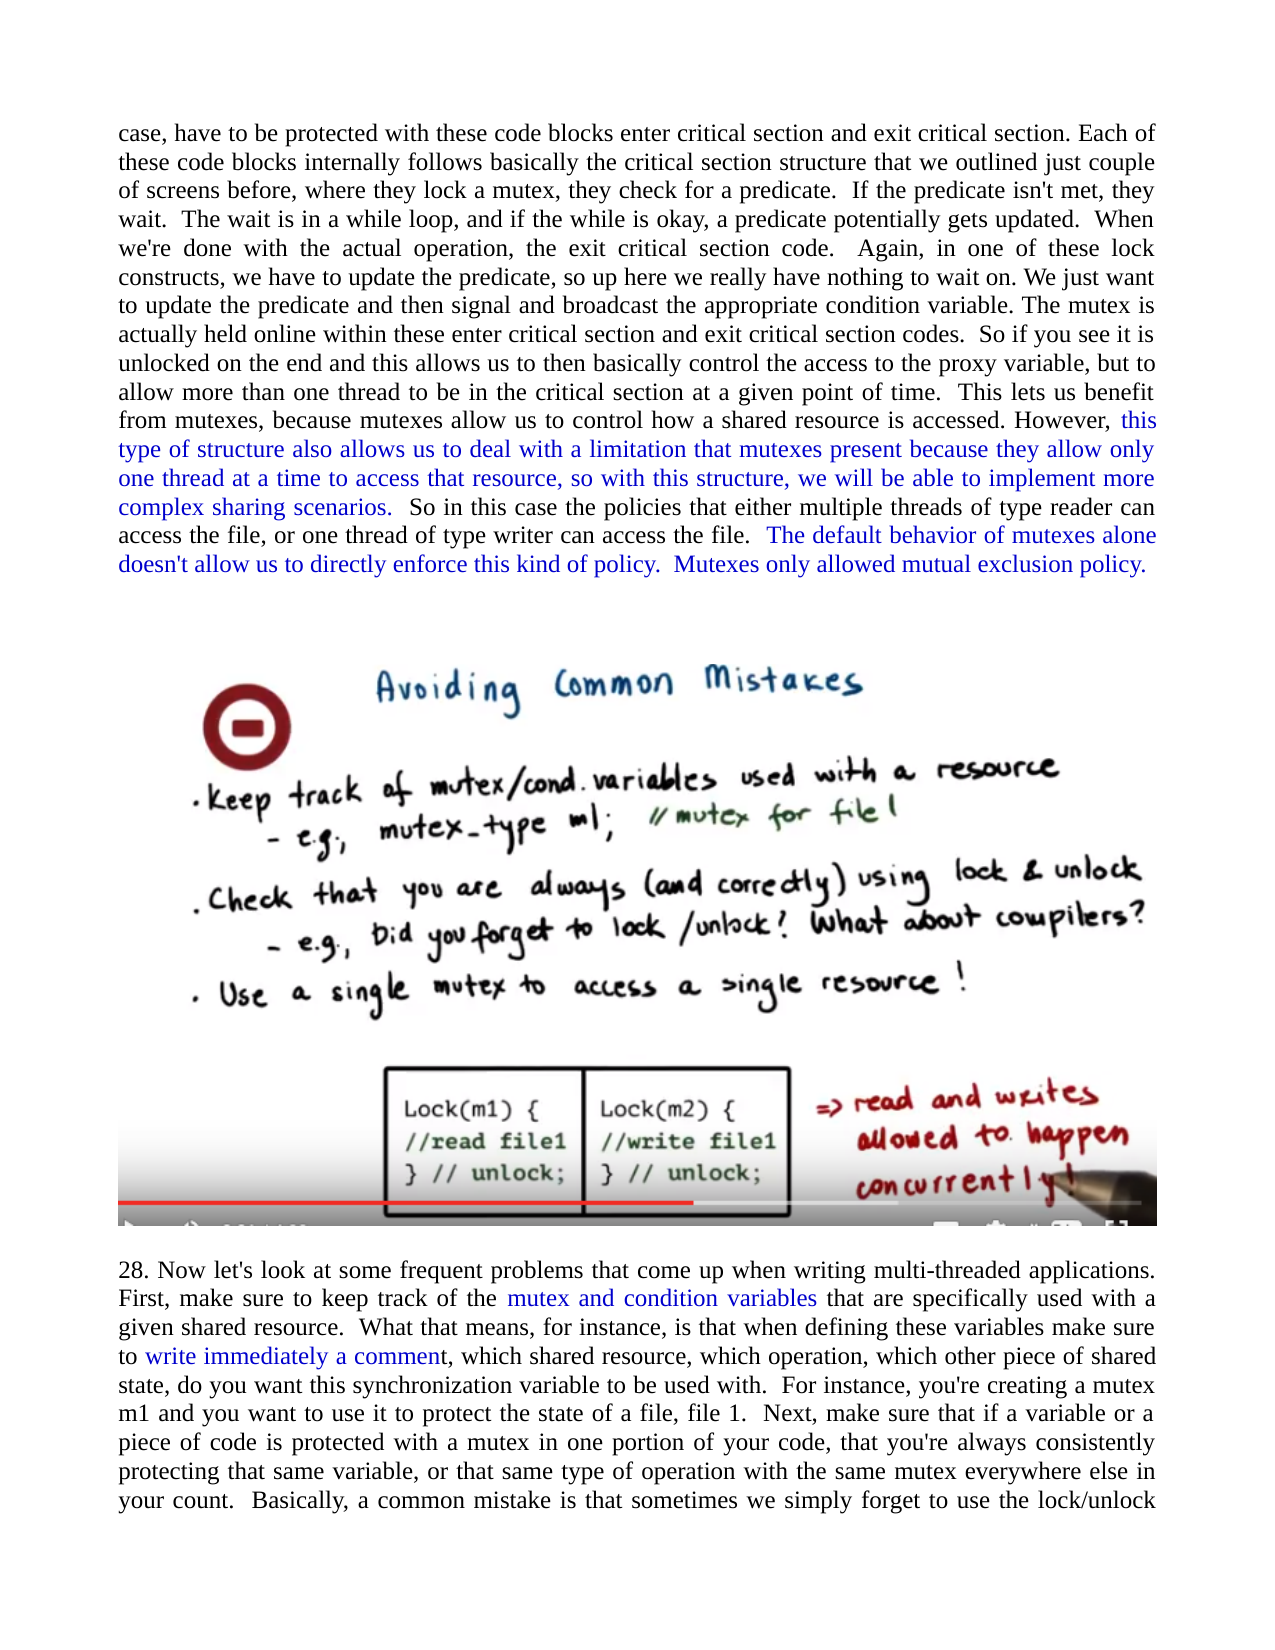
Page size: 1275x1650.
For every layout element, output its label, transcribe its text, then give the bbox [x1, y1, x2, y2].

text case, have to be protected with these code blocks enter critical section and exit critical section. Each of these code blocks internally follows basically the critical section structure that we outlined just couple of screens before, where they lock a mutex, they check for a predicate. If the predicate isn't met, they wait. The wait is in a while loop, and if the while is okay, a predicate potentially gets updated. When we're done with the actual operation, the exit critical section code. Again, in one of these lock constructs, we have to update the predicate, so up here we really have nothing to wait on. We just want to update the predicate and then signal and broadcast the appropriate condition variable. The mutex is actually held online within these enter critical section and exit critical section codes. So if you see it is unlocked on the end and this allows us to then basically control the access to the proxy variable, but to allow more than one thread to be in the critical section at a given point of time. This lets us benefit from mutexes, because mutexes allow us to control how a shared resource is accessed. However, this type of structure also allows us to deal with a limitation that mutexes present because they allow only one thread at a time to access that resource, so with this structure, we will be able to implement more complex sharing scenarios. So in this case the policies that either multiple threads of type reader can access the file, or one thread of type writer can access the file. The default behavior of mutexes alone doesn't allow us to directly enforce this kind of policy. Mutexes only allowed mutual exclusion policy. [118, 118, 1157, 578]
picture [118, 664, 1157, 1226]
text 28. Now let's look at some frequent problems that come up when writing multi-threaded applications. First, make sure to keep track of the mutex and condition variables that are specifically used with a given shared resource. What that means, for instance, is that when defining these variables make sure to write immediately a comment, which shared resource, which operation, which other piece of shared state, do you want this synchronization variable to be used with. For instance, you're creating a mutex m1 and you want to use it to protect the state of a file, file 1. Next, make sure that if a variable or a piece of code is protected with a mutex in one portion of your code, that you're always consistently protecting that same variable, or that same type of operation with the same mutex everywhere else in your count. Basically, a common mistake is that sometimes we simply forget to use the lock/unlock [118, 1255, 1157, 1513]
